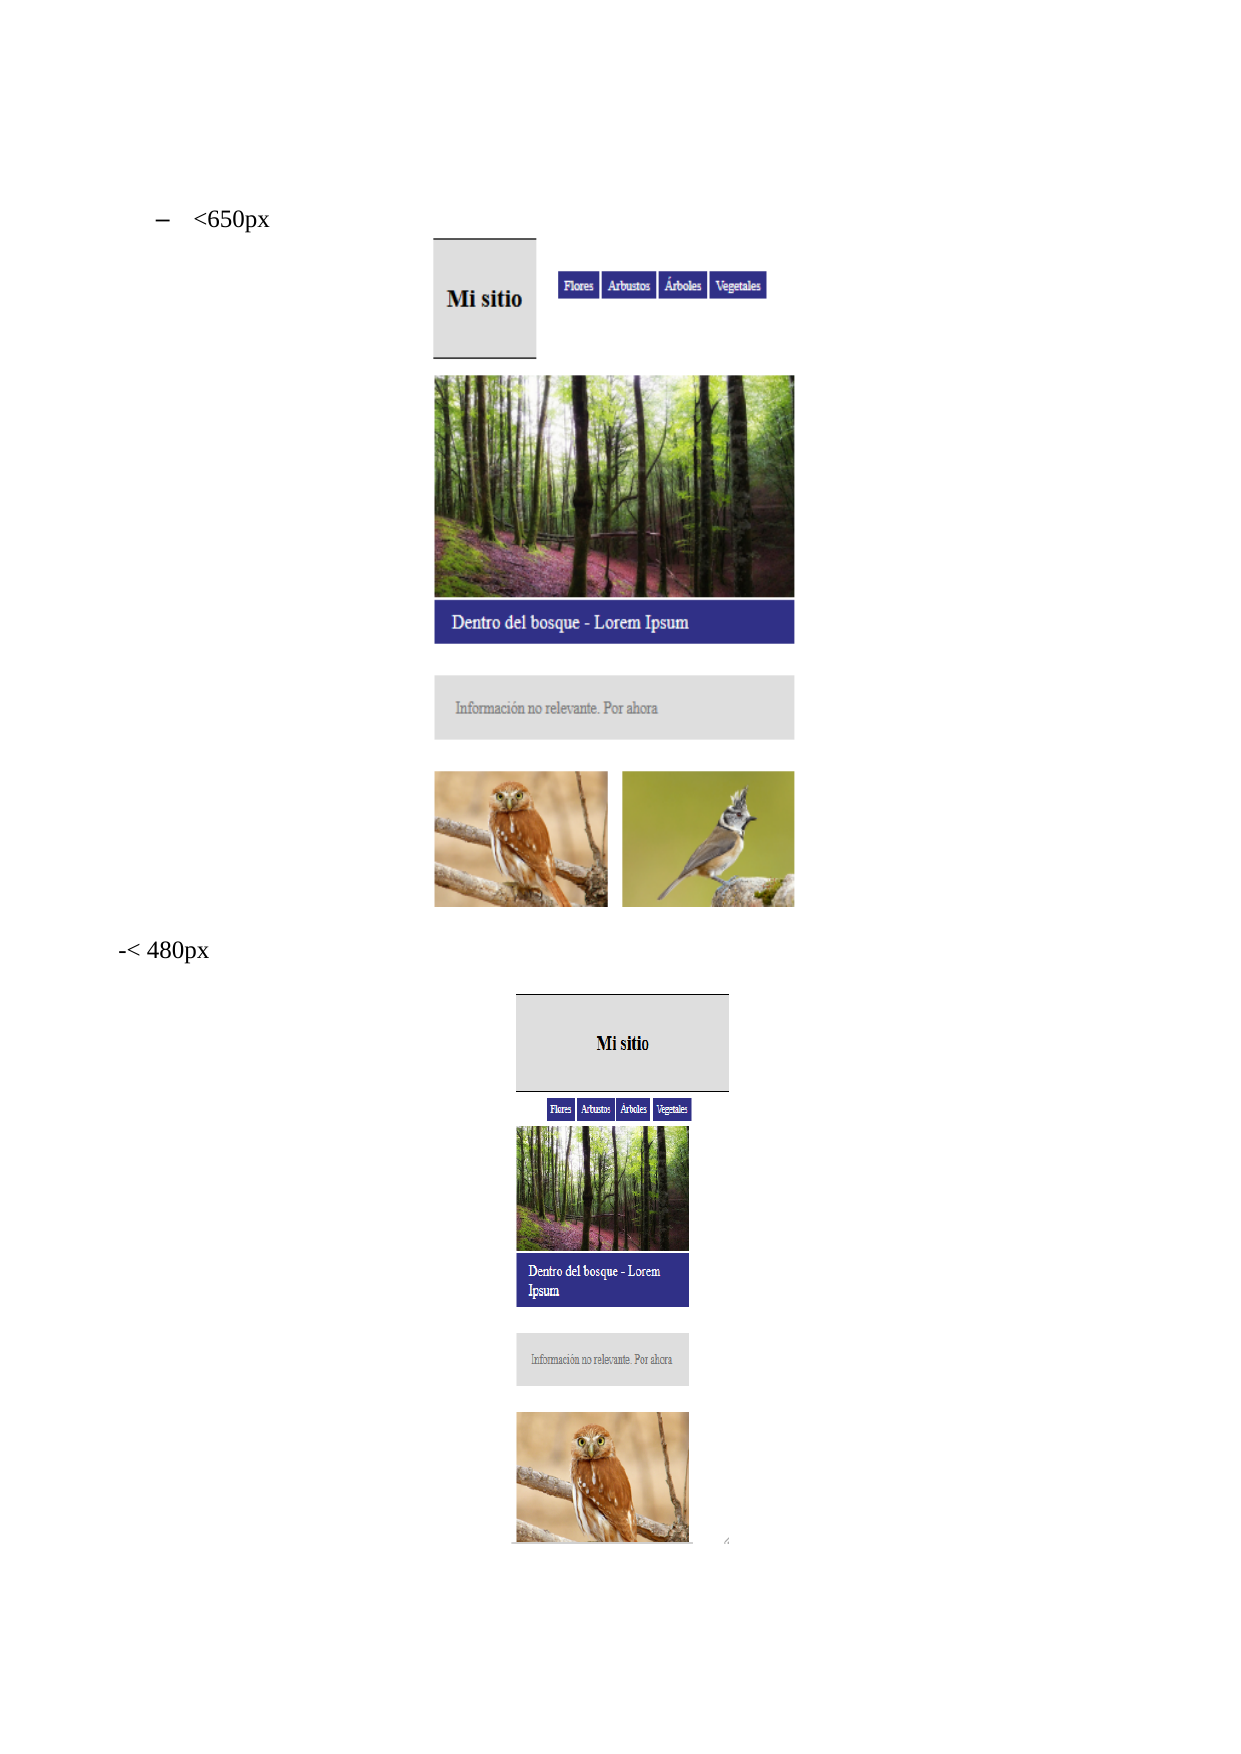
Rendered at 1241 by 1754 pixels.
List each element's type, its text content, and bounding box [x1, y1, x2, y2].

picture [511, 992, 729, 1544]
text -< 480px [118, 935, 1122, 964]
picture [431, 233, 809, 907]
list <650px [156, 204, 1122, 233]
